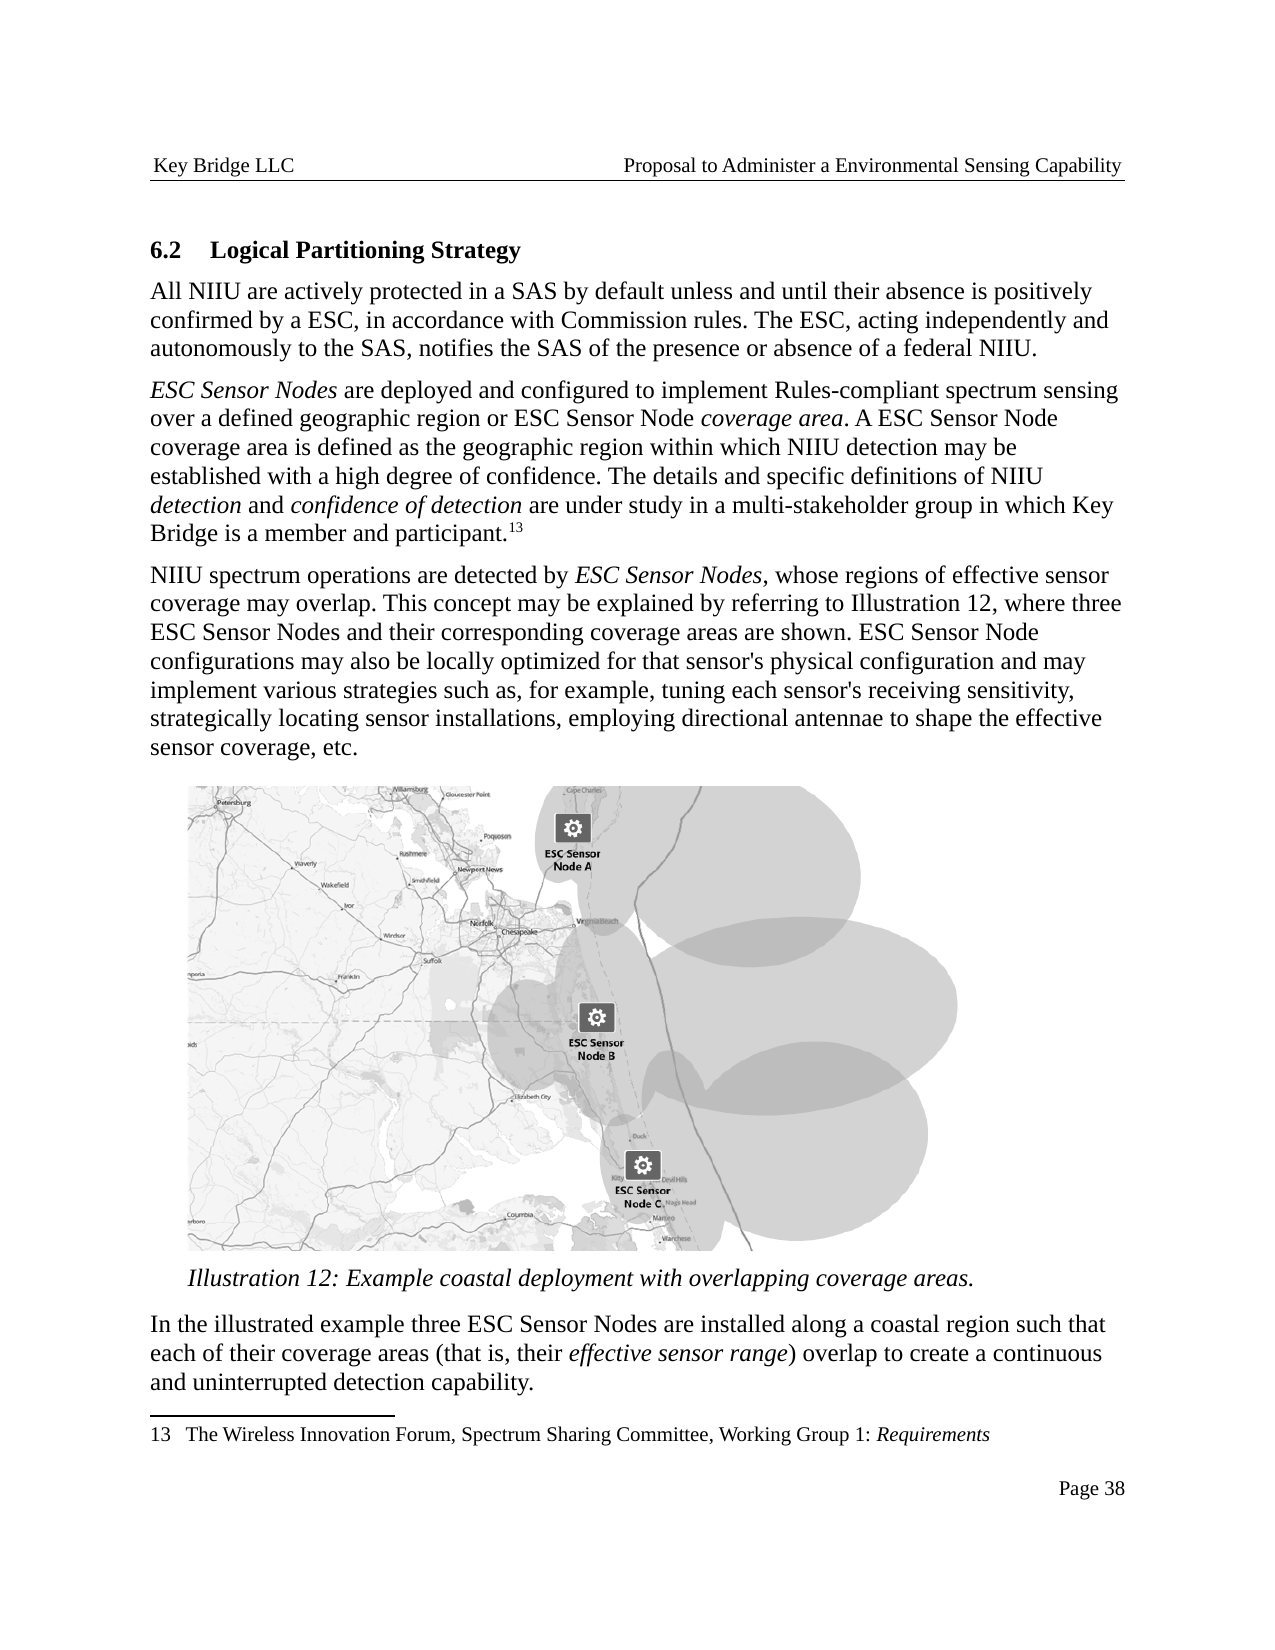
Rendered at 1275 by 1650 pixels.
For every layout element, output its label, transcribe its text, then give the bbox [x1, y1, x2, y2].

text In the illustrated example three ESC Sensor Nodes are installed along a coastal region such that each of their coverage areas (that is, their effective sensor range) overlap to create a continuous and uninterrupted detection capability. [150, 773, 1125, 1396]
subtitle Logical Partitioning Strategy [150, 235, 1125, 263]
text Illustration 12: Example coastal deployment with overlapping coverage areas. [187, 1251, 1087, 1292]
picture [187, 786, 1088, 1251]
text NIIU spectrum operations are detected by ESC Sensor Nodes, whose regions of effective sensor coverage may overlap. This concept may be explained by referring to Illustration 12, where three ESC Sensor Nodes and their corresponding coverage areas are shown. ESC Sensor Node configurations may also be locally optimized for that sensor's physical configuration and may implement various strategies such as, for example, tuning each sensor's receiving sensitivity, strategically locating sensor installations, employing directional antennae to shape the effective sensor coverage, etc. [150, 560, 1125, 761]
text All NIIU are actively protected in a SAS by default unless and until their absence is positively confirmed by a ESC, in accordance with Commission rules. The ESC, acting independently and autonomously to the SAS, notifies the SAS of the presence or absence of a federal NIIU. [150, 276, 1125, 362]
text The Wireless Innovation Forum, Spectrum Sharing Committee, Working Group 1: Requirements [150, 1422, 1125, 1446]
text ESC Sensor Nodes are deployed and configured to implement Rules-compliant spectrum sensing over a defined geographic region or ESC Sensor Node coverage area. A ESC Sensor Node coverage area is defined as the geographic region within which NIIU detection may be established with a high degree of confidence. The details and specific definitions of NIIU detection and confidence of detection are under study in a multi-stakeholder group in which Key Bridge is a member and participant. [150, 375, 1125, 547]
